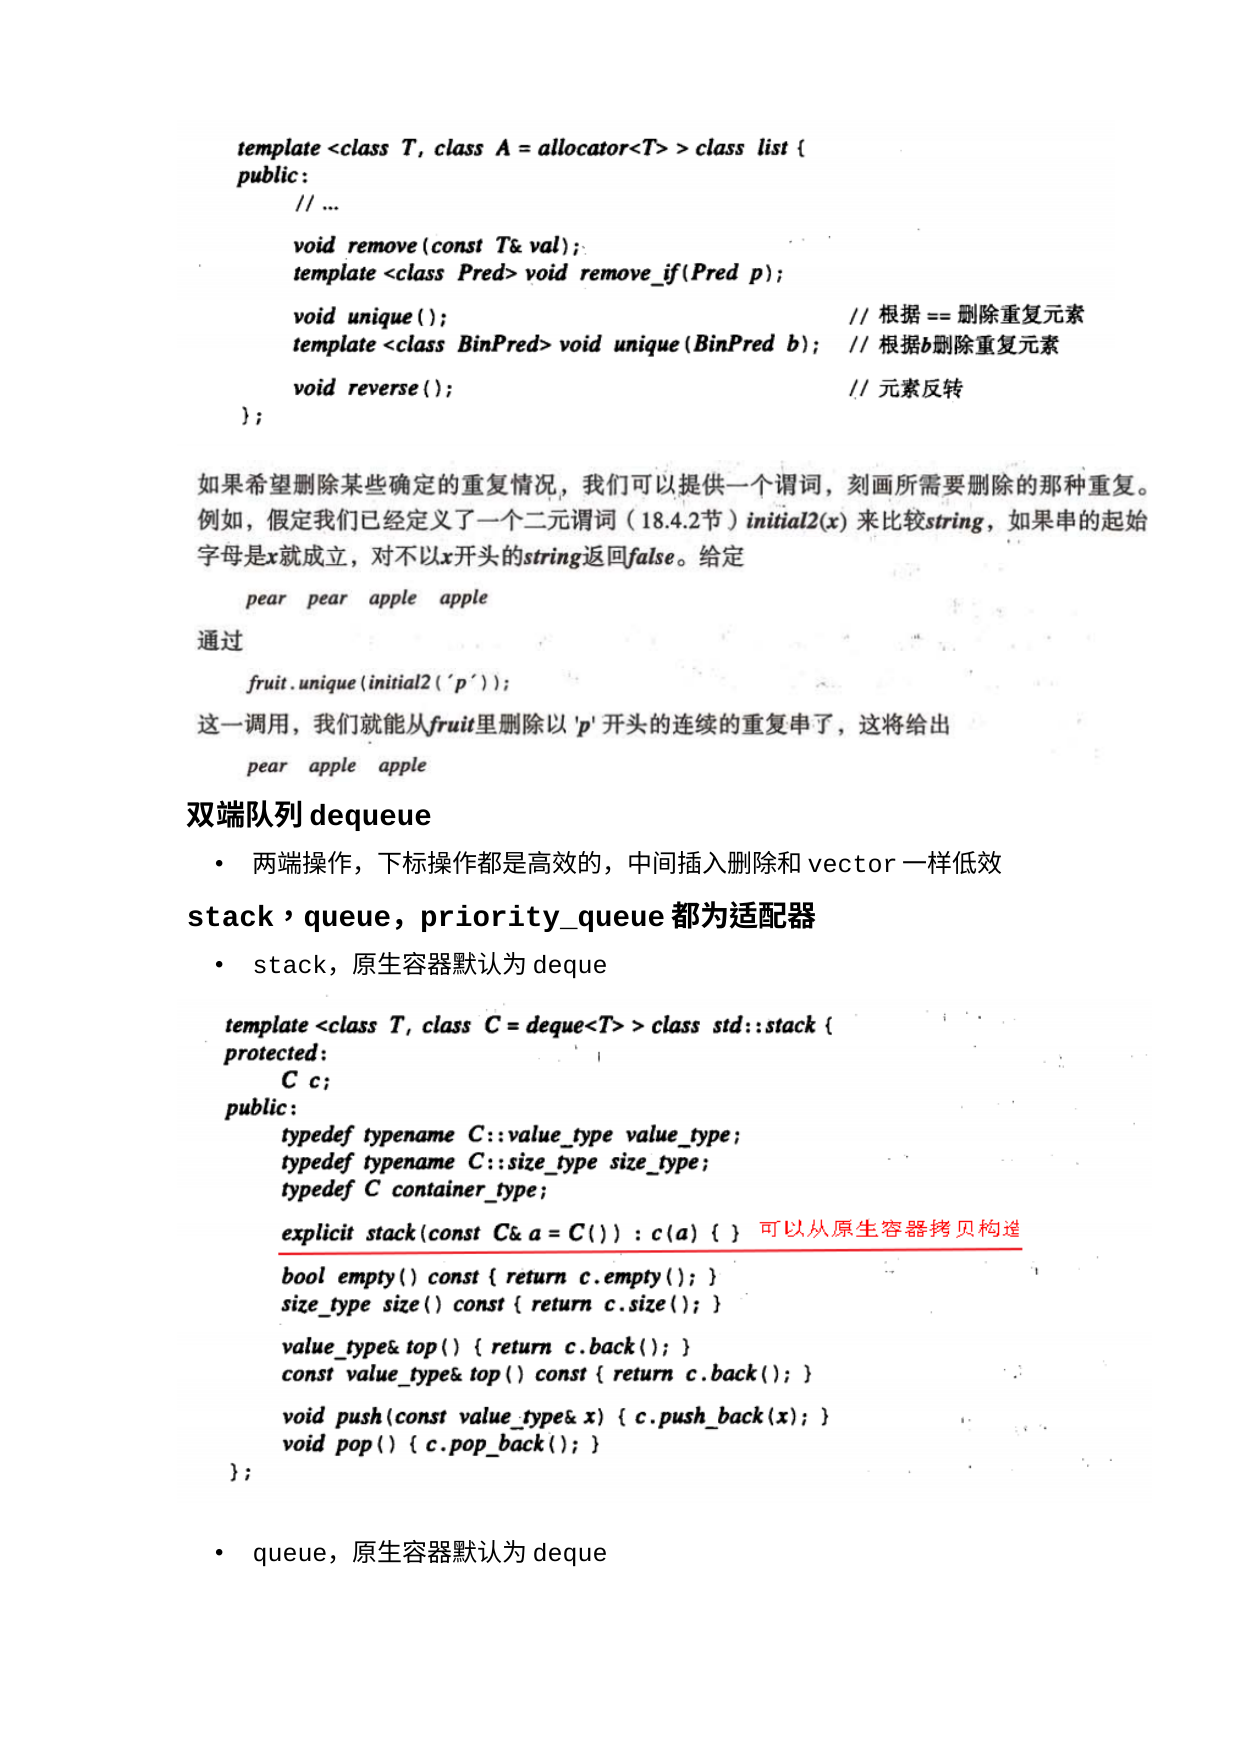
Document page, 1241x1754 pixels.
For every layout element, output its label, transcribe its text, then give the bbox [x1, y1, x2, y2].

picture [177, 460, 1152, 782]
list stack，原生容器默认为deque [215, 944, 327, 981]
list 两端操作，下标操作都是高效的，中间插入删除和vector一样低效 [215, 843, 252, 879]
subtitle stack，queue，priority_queue都为适配器 [187, 892, 391, 902]
list 两端操作，下标操作都是高效的，中间插入删除和vector一样低效 [1002, 843, 1152, 879]
picture [177, 118, 1115, 448]
picture [177, 993, 1152, 1505]
subtitle stack，queue，priority_queue都为适配器 [420, 892, 1142, 935]
list stack，原生容器默认为deque [532, 944, 1152, 981]
subtitle 双端队列dequeue [309, 794, 1142, 834]
list 两端操作，下标操作都是高效的，中间插入删除和vector一样低效 [807, 843, 902, 851]
list queue，原生容器默认为deque [215, 1533, 327, 1569]
list queue，原生容器默认为deque [532, 1533, 1152, 1569]
